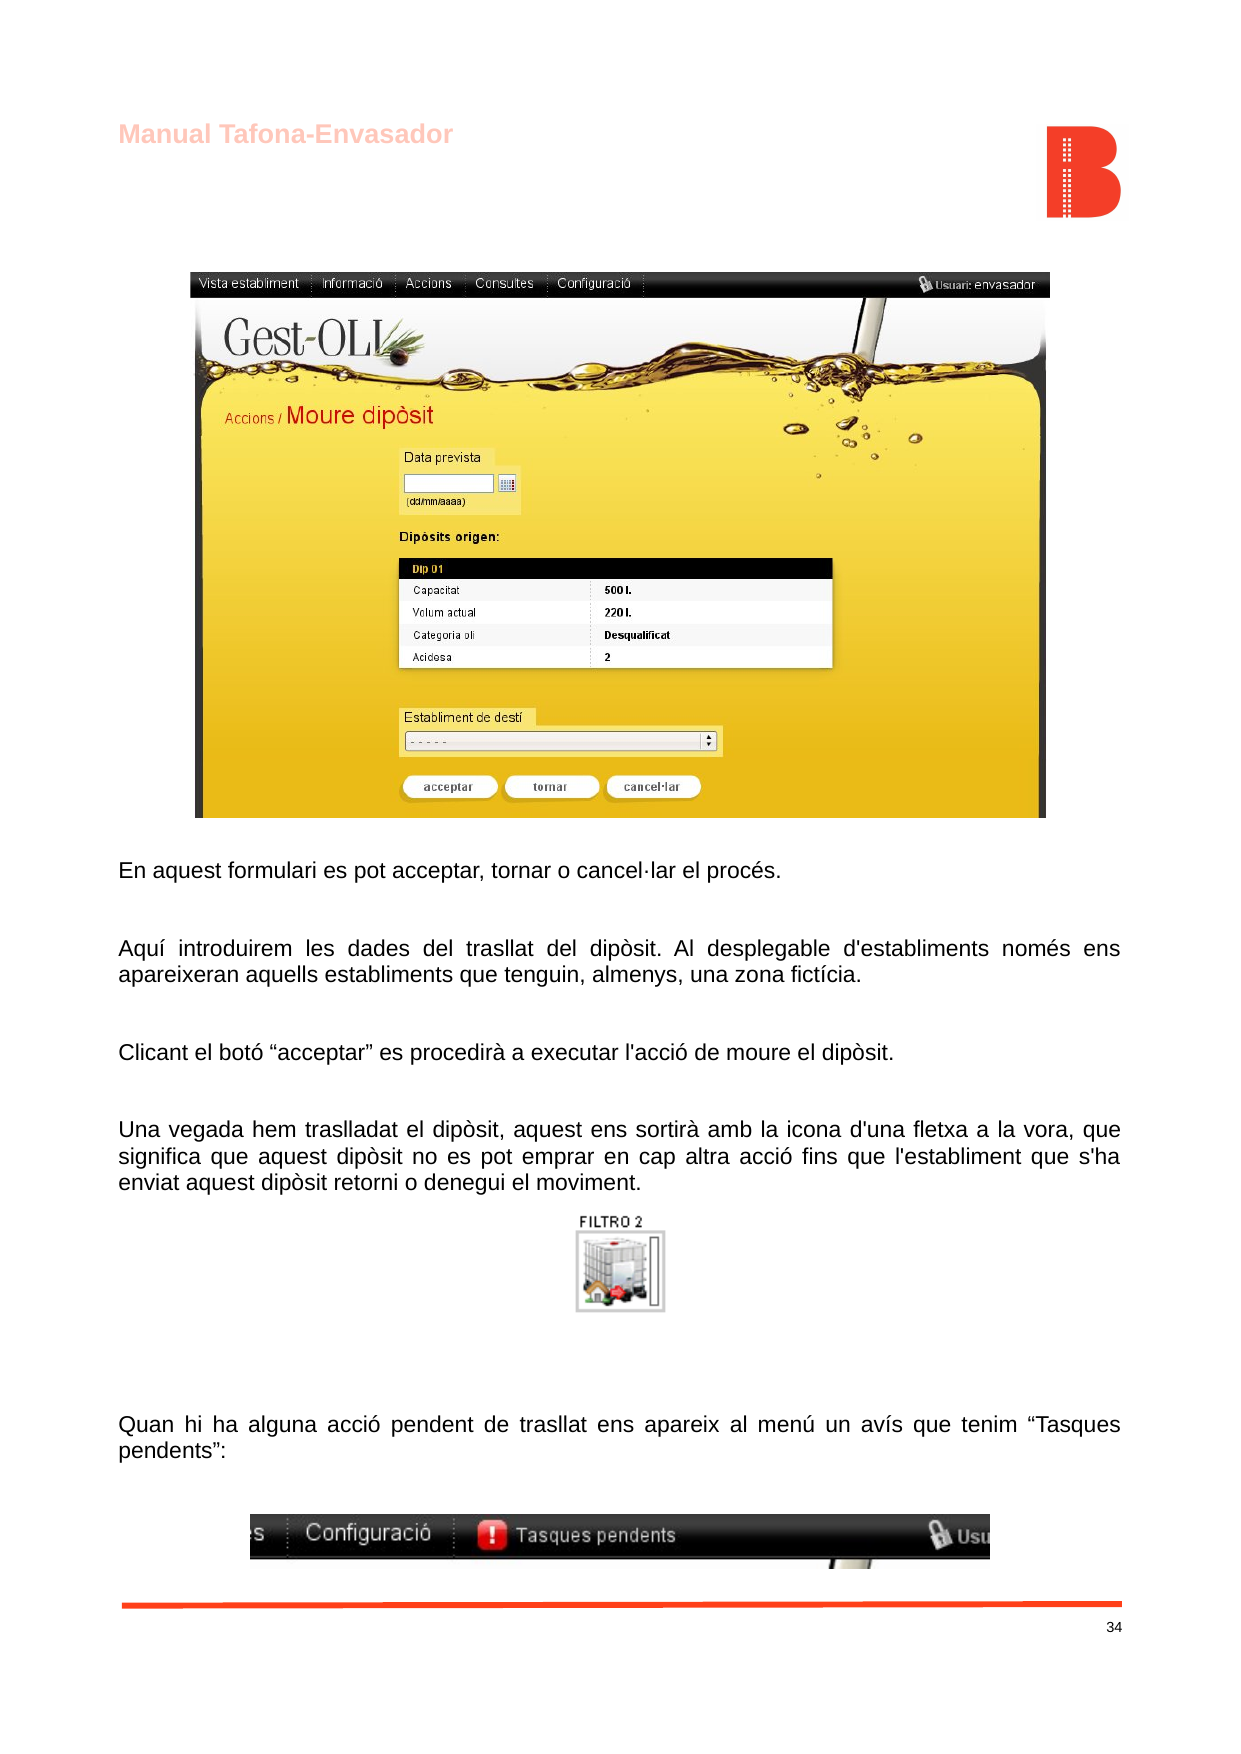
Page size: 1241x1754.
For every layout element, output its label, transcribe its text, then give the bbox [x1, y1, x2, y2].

text Aquí introduirem les dades del trasllat del dipòsit. Al desplegable d'establiments només ens apareixeran aquells establiments que tenguin, almenys, una zona fictícia. [118, 934, 1122, 987]
text Una vegada hem traslladat el dipòsit, aquest ens sortirà amb la icona d'una fletxa a la vora, que significa que aquest dipòsit no es pot emprar en cap altra acció fins que l'establiment que s'ha enviat aquest dipòsit retorni o denegui el moviment. [118, 1116, 1122, 1195]
picture [565, 1207, 675, 1333]
picture [190, 272, 1050, 818]
text Clicant el botó “acceptar” es procedirà a executar l'acció de moure el dipòsit. [118, 1038, 1122, 1065]
picture [250, 1514, 990, 1569]
text Quan hi ha alguna acció pendent de trasllat ens apareix al menú un avís que tenim “Tasques pendents”: [118, 1411, 1122, 1463]
text En aquest formulari es pot acceptar, tornar o cancel·lar el procés. [118, 857, 1122, 883]
picture [1036, 124, 1130, 221]
